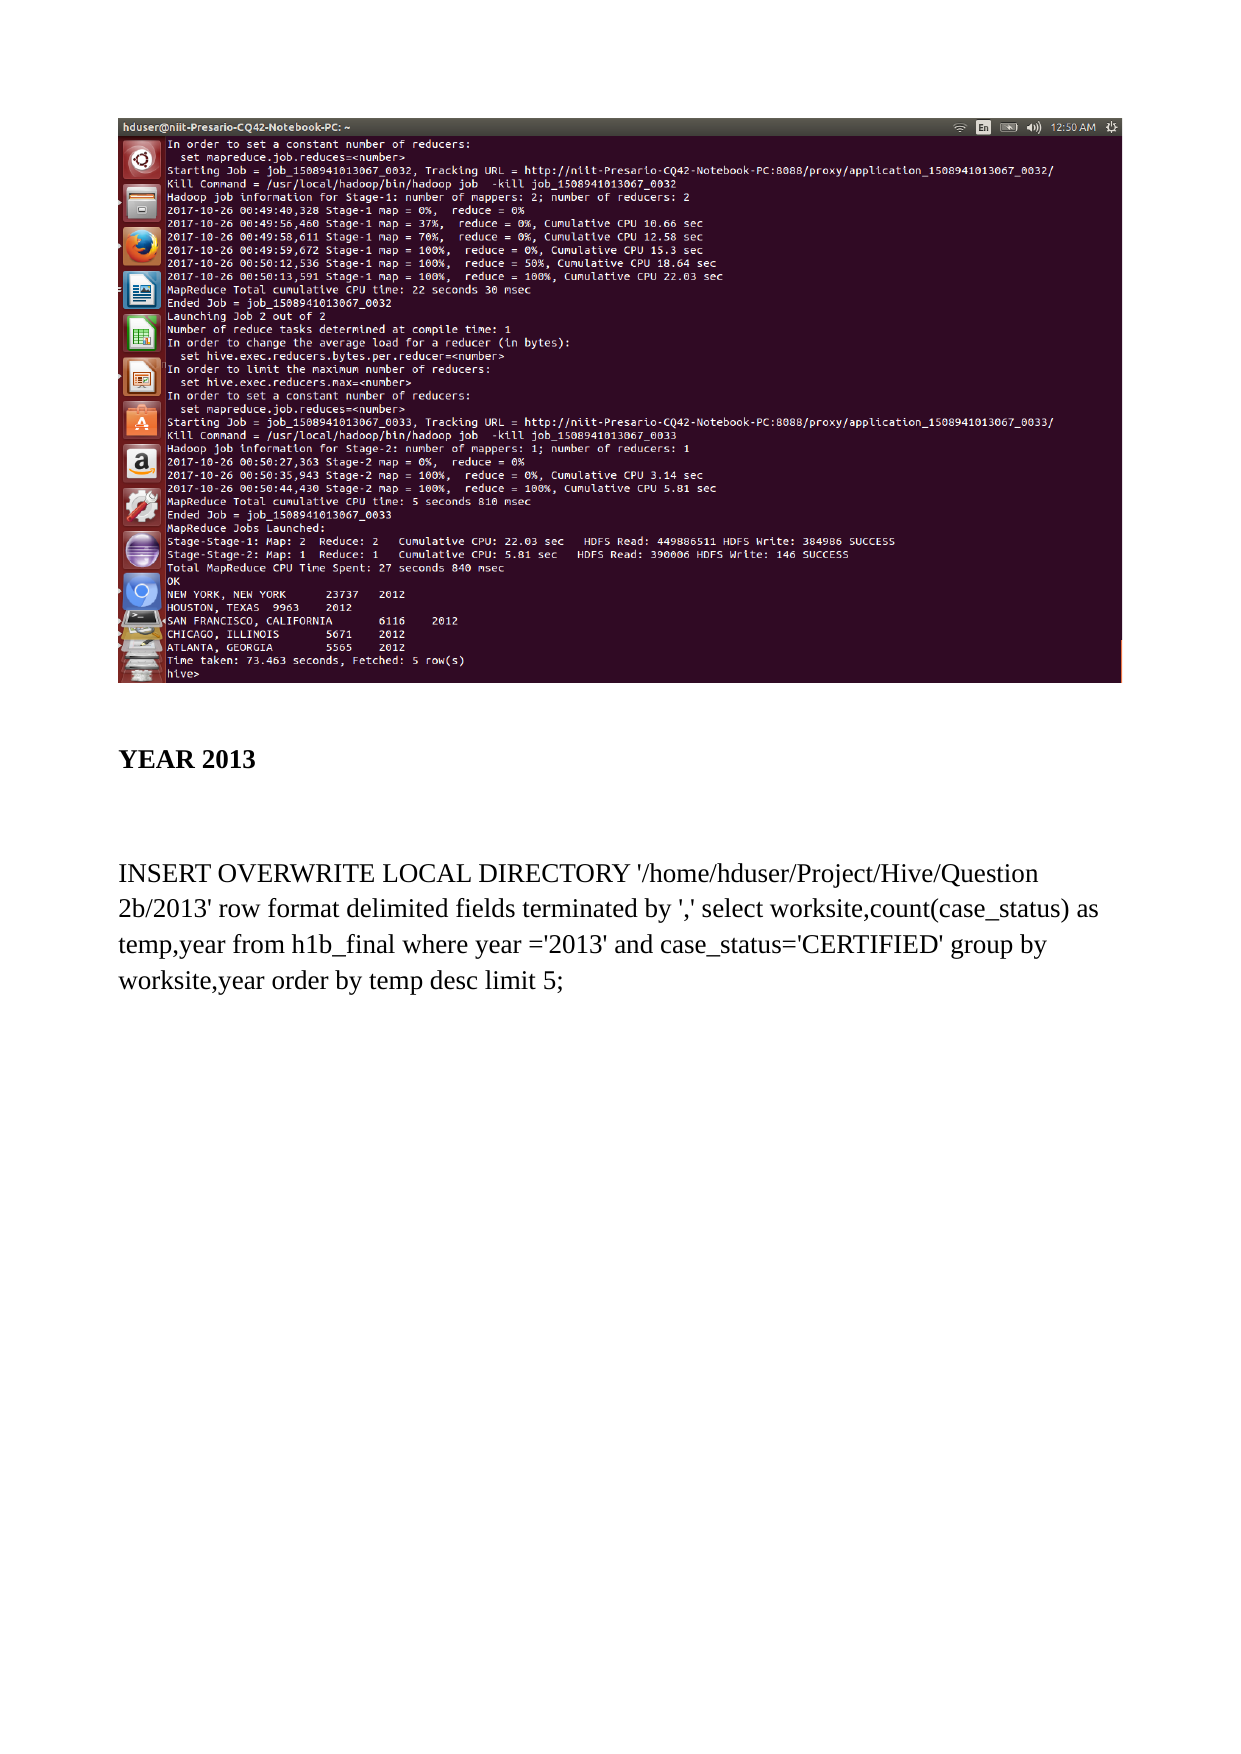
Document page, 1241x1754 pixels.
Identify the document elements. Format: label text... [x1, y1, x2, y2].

picture [118, 118, 1123, 683]
text INSERT OVERWRITE LOCAL DIRECTORY '/home/hduser/Project/Hive/Question 2b/2013' row format delimited fields terminated by ',' select worksite,count(case_status) as temp,year from h1b_final where year ='2013' and case_status='CERTIFIED' group by worksite,year order by temp desc limit 5; [118, 857, 1122, 995]
text YEAR 2013 [118, 744, 1122, 775]
